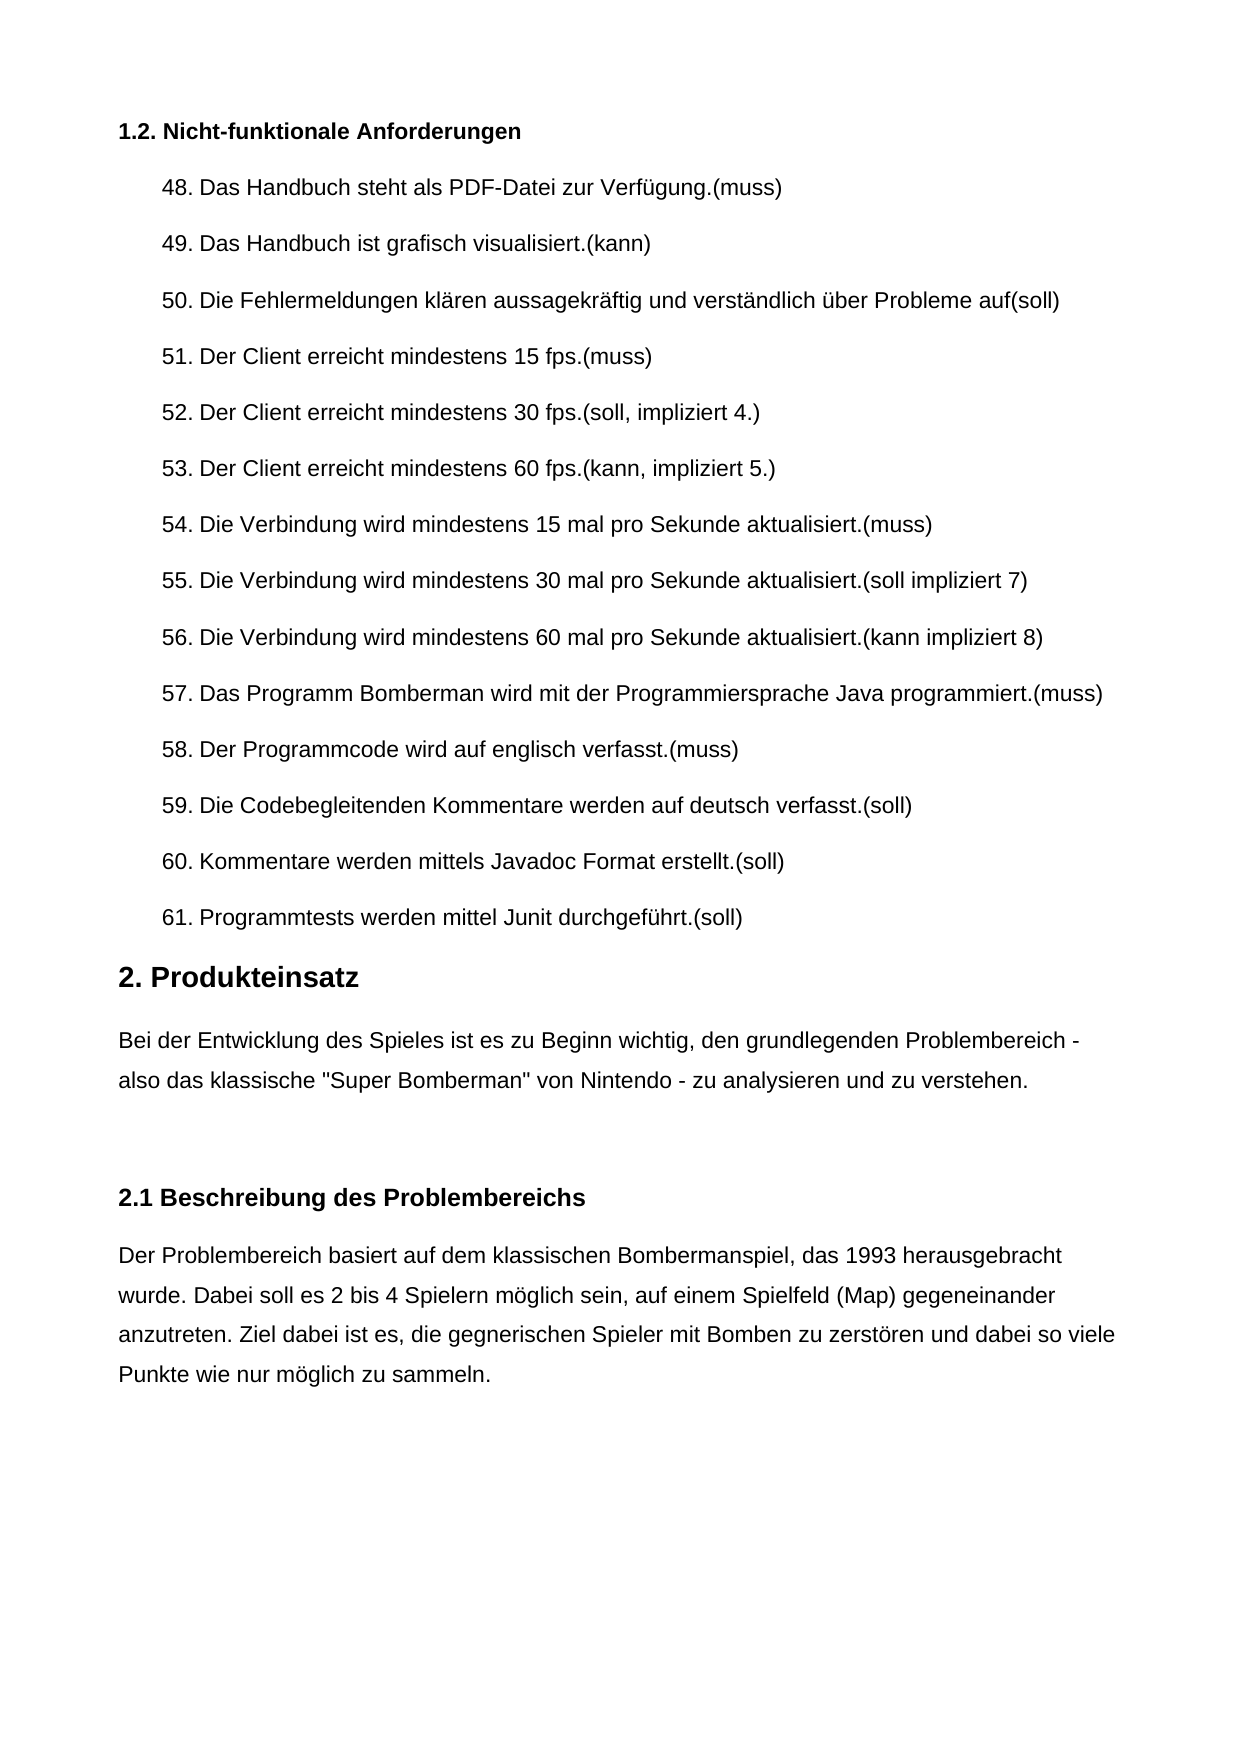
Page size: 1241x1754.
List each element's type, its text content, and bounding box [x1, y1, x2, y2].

list Der Client erreicht mindestens 15 fps.(muss) [162, 343, 1122, 369]
list Das Handbuch steht als PDF-Datei zur Verfügung.(muss) [162, 174, 1122, 201]
list Das Programm Bomberman wird mit der Programmiersprache Java programmiert.(muss) [162, 679, 1122, 706]
text 1.2. Nicht-funktionale Anforderungen [118, 118, 1122, 144]
list Die Verbindung wird mindestens 15 mal pro Sekunde aktualisiert.(muss) [162, 511, 1122, 537]
list Der Client erreicht mindestens 60 fps.(kann, impliziert 5.) [162, 455, 1122, 481]
text Der Problembereich basiert auf dem klassischen Bombermanspiel, das 1993 herausgebracht wurde. Dabei soll es 2 bis 4 Spielern möglich sein, auf einem Spielfeld (Map) gegeneinander anzutreten. Ziel dabei ist es, die gegnerischen Spieler mit Bomben zu zerstören und dabei so viele Punkte wie nur möglich zu sammeln. [118, 1242, 1122, 1387]
text 2. Produkteinsatz [118, 960, 1122, 994]
list Kommentare werden mittels Javadoc Format erstellt.(soll) [162, 848, 1122, 874]
text Bei der Entwicklung des Spieles ist es zu Beginn wichtig, den grundlegenden Problembereich - also das klassische "Super Bomberman" von Nintendo - zu analysieren und zu verstehen. [118, 1027, 1122, 1093]
list Der Programmcode wird auf englisch verfasst.(muss) [162, 736, 1122, 762]
list Die Fehlermeldungen klären aussagekräftig und verständlich über Probleme auf(soll) [162, 287, 1122, 313]
list Programmtests werden mittel Junit durchgeführt.(soll) [162, 904, 1122, 931]
list Der Client erreicht mindestens 30 fps.(soll, impliziert 4.) [162, 399, 1122, 425]
list Das Handbuch ist grafisch visualisiert.(kann) [162, 230, 1122, 257]
list Die Verbindung wird mindestens 30 mal pro Sekunde aktualisiert.(soll impliziert 7) [162, 567, 1122, 594]
text 2.1 Beschreibung des Problembereichs [118, 1183, 1122, 1211]
list Die Codebegleitenden Kommentare werden auf deutsch verfasst.(soll) [162, 792, 1122, 818]
list Die Verbindung wird mindestens 60 mal pro Sekunde aktualisiert.(kann impliziert 8) [162, 623, 1122, 650]
